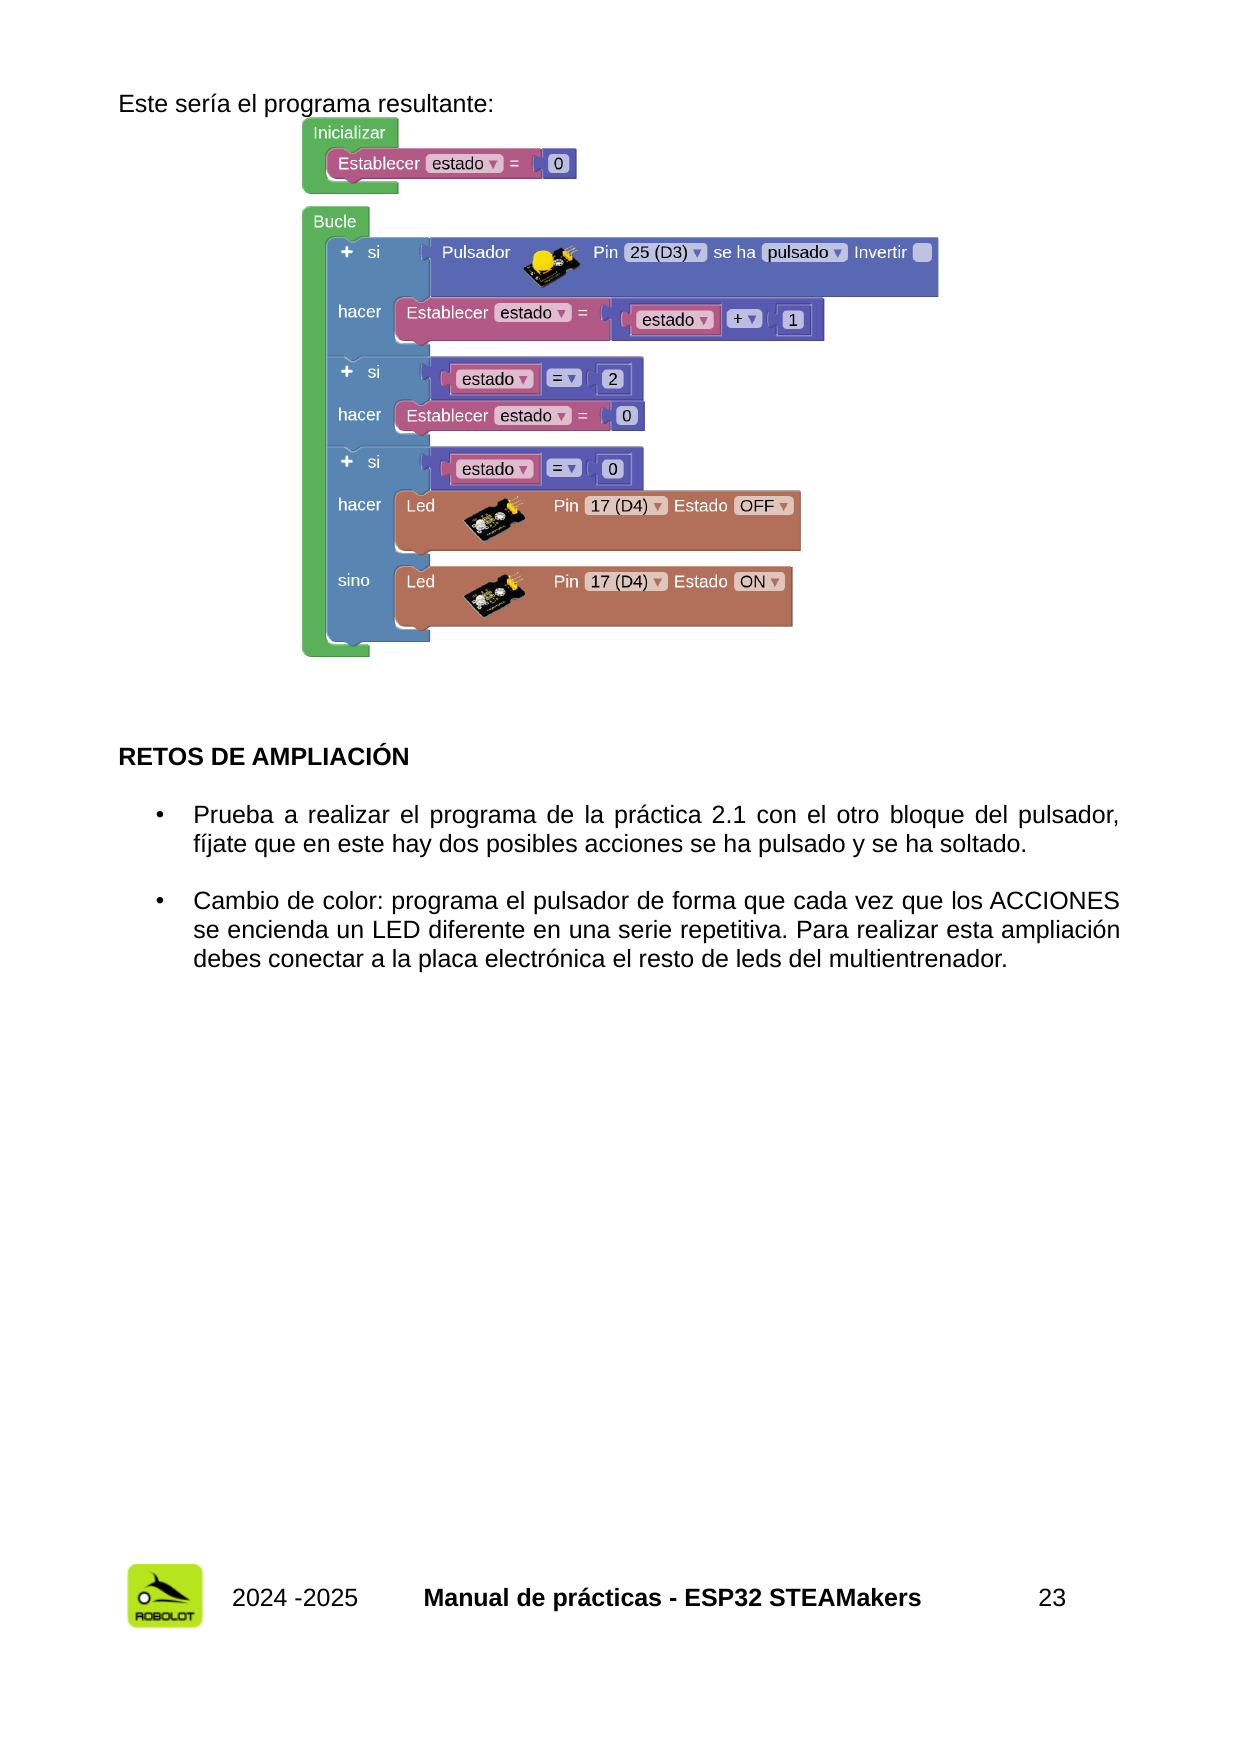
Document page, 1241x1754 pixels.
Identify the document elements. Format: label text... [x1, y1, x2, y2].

text RETOS DE AMPLIACIÓN [118, 742, 1122, 771]
picture [302, 117, 939, 657]
list Prueba a realizar el programa de la práctica 2.1 con el otro bloque del pulsador, fíjate que en este hay dos posibles acciones se ha pulsado y se ha soltado. [156, 800, 1122, 857]
picture [126, 1563, 205, 1631]
list Cambio de color: programa el pulsador de forma que cada vez que los ACCIONES se encienda un LED diferente en una serie repetitiva. Para realizar esta ampliación debes conectar a la placa electrónica el resto de leds del multientrenador. [156, 886, 1122, 973]
text Este sería el programa resultante: [118, 88, 1122, 117]
